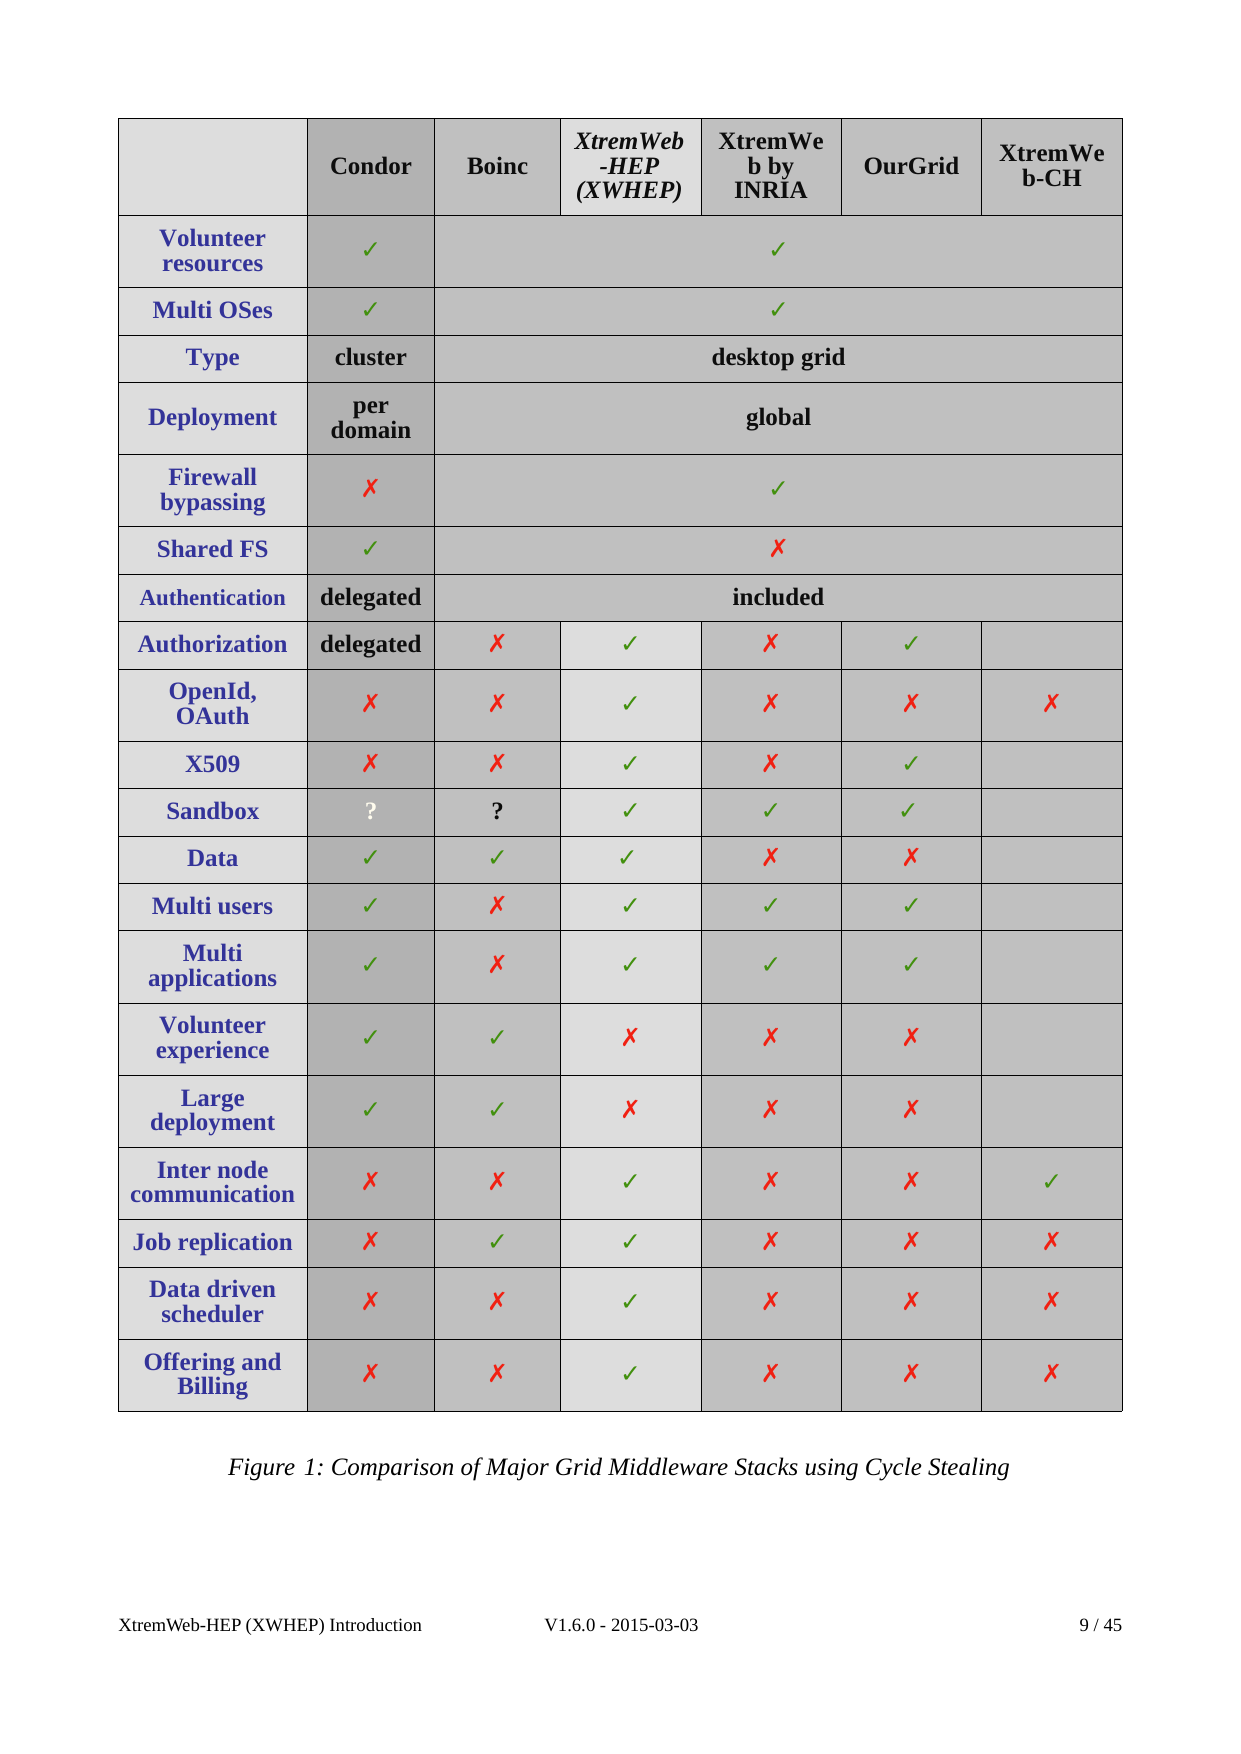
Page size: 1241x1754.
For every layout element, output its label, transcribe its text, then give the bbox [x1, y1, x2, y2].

table_cell ✗ [435, 527, 1122, 574]
table_cell ✓ [435, 1220, 560, 1267]
table_cell Volunteer resources [119, 216, 307, 287]
table_cell ✗ [842, 670, 981, 741]
table_cell X509 [119, 742, 307, 788]
table_cell Authentication [119, 575, 307, 621]
table_cell ✓ [561, 742, 701, 788]
table_cell ✗ [702, 670, 841, 741]
table_cell ✗ [982, 1268, 1122, 1339]
table_cell ✓ [308, 216, 434, 287]
table_cell ✓ [842, 742, 981, 788]
table_cell ✓ [308, 288, 434, 335]
table_header [119, 119, 307, 215]
table_cell ✗ [308, 1268, 434, 1339]
table_cell ✓ [561, 837, 701, 883]
table_cell Offering and Billing [119, 1340, 307, 1411]
table_cell [982, 837, 1122, 883]
table_cell ✗ [982, 670, 1122, 741]
table_cell ✗ [702, 1340, 841, 1411]
table_cell Deployment [119, 383, 307, 454]
table_cell Multi applications [119, 931, 307, 1003]
table_cell ✗ [702, 1004, 841, 1075]
table_cell ✓ [435, 837, 560, 883]
table_cell ✗ [982, 1220, 1122, 1267]
table_cell [982, 884, 1122, 930]
table_cell ✓ [842, 931, 981, 1003]
table_cell ✓ [702, 789, 841, 836]
table_cell Authorization [119, 622, 307, 669]
table_cell [982, 622, 1122, 669]
table_cell Multi OSes [119, 288, 307, 335]
table_cell ✗ [308, 455, 434, 526]
table_cell ✗ [702, 622, 841, 669]
table_cell [982, 742, 1122, 788]
table_header XtremWeb-HEP (XWHEP) [561, 119, 701, 215]
table_cell cluster [308, 336, 434, 382]
table_cell ✗ [842, 1268, 981, 1339]
table_cell ✗ [308, 1220, 434, 1267]
table_cell ✗ [561, 1004, 701, 1075]
table_cell ✗ [435, 1340, 560, 1411]
table_cell Volunteer experience [119, 1004, 307, 1075]
table_cell ✗ [842, 1220, 981, 1267]
table_cell ✗ [435, 931, 560, 1003]
table_cell ✓ [308, 884, 434, 930]
table_cell ✓ [702, 884, 841, 930]
table_cell ✓ [842, 789, 981, 836]
table_cell ✓ [435, 1076, 560, 1147]
table_cell delegated [308, 622, 434, 669]
table_cell ✓ [561, 1220, 701, 1267]
table_cell ✗ [702, 1268, 841, 1339]
table_cell ✗ [702, 742, 841, 788]
table_cell ✗ [842, 837, 981, 883]
table_cell Type [119, 336, 307, 382]
table_header XtremWeb-CH [982, 119, 1122, 215]
table_cell ✓ [435, 1004, 560, 1075]
table_cell Data driven scheduler [119, 1268, 307, 1339]
table_cell ✓ [308, 931, 434, 1003]
table_cell ✓ [561, 789, 701, 836]
table_cell per domain [308, 383, 434, 454]
table_cell ✓ [561, 884, 701, 930]
table_cell ✗ [435, 742, 560, 788]
table_cell included [435, 575, 1122, 621]
table_cell ✓ [308, 837, 434, 883]
table_cell [982, 931, 1122, 1003]
table_cell ✗ [561, 1076, 701, 1147]
table_cell [982, 789, 1122, 836]
table_cell ✗ [842, 1076, 981, 1147]
table_cell Multi users [119, 884, 307, 930]
table_cell ✗ [842, 1340, 981, 1411]
text Figure 1: Comparison of Major Grid Middleware Stacks using Cycle Stealing [118, 1452, 1122, 1481]
table_cell Data [119, 837, 307, 883]
table_cell ✓ [308, 1076, 434, 1147]
table_cell ✗ [702, 1220, 841, 1267]
table_cell ✓ [435, 288, 1122, 335]
table_cell Job replication [119, 1220, 307, 1267]
table_cell Firewall bypassing [119, 455, 307, 526]
table_cell ✓ [561, 1268, 701, 1339]
table_cell ✓ [561, 931, 701, 1003]
table_cell ✗ [435, 1148, 560, 1219]
table_cell ✓ [842, 884, 981, 930]
table_cell ✓ [435, 455, 1122, 526]
table_cell ✓ [982, 1148, 1122, 1219]
table_cell ✓ [308, 1004, 434, 1075]
table_cell ✗ [435, 622, 560, 669]
table_cell ✓ [702, 931, 841, 1003]
table_cell ✗ [702, 1076, 841, 1147]
table_cell ✗ [308, 670, 434, 741]
table_header XtremWeb by INRIA [702, 119, 841, 215]
table_cell delegated [308, 575, 434, 621]
table_cell OpenId, OAuth [119, 670, 307, 741]
table_cell global [435, 383, 1122, 454]
table_cell Large deployment [119, 1076, 307, 1147]
table_cell ✗ [435, 884, 560, 930]
table_cell ✓ [308, 527, 434, 574]
table_cell ✗ [435, 1268, 560, 1339]
table_cell ✗ [842, 1004, 981, 1075]
table_cell ✓ [561, 622, 701, 669]
table_cell desktop grid [435, 336, 1122, 382]
table_cell ✗ [702, 837, 841, 883]
table_cell [982, 1076, 1122, 1147]
table_cell ✗ [435, 670, 560, 741]
table_cell Sandbox [119, 789, 307, 836]
table_cell ✗ [308, 1340, 434, 1411]
table_cell ✗ [308, 742, 434, 788]
table_cell ? [435, 789, 560, 836]
table_cell Inter node communication [119, 1148, 307, 1219]
table_cell ✓ [435, 216, 1122, 287]
table_header Condor [308, 119, 434, 215]
table_header Boinc [435, 119, 560, 215]
table_header OurGrid [842, 119, 981, 215]
table_cell ✗ [982, 1340, 1122, 1411]
table_cell ✓ [842, 622, 981, 669]
table_cell ✗ [308, 1148, 434, 1219]
table_cell ✗ [702, 1148, 841, 1219]
table_cell ✓ [561, 670, 701, 741]
table_cell ? [308, 789, 434, 836]
table_cell ✓ [561, 1340, 701, 1411]
table_cell ✓ [561, 1148, 701, 1219]
table_cell ✗ [842, 1148, 981, 1219]
table_cell [982, 1004, 1122, 1075]
table_cell Shared FS [119, 527, 307, 574]
